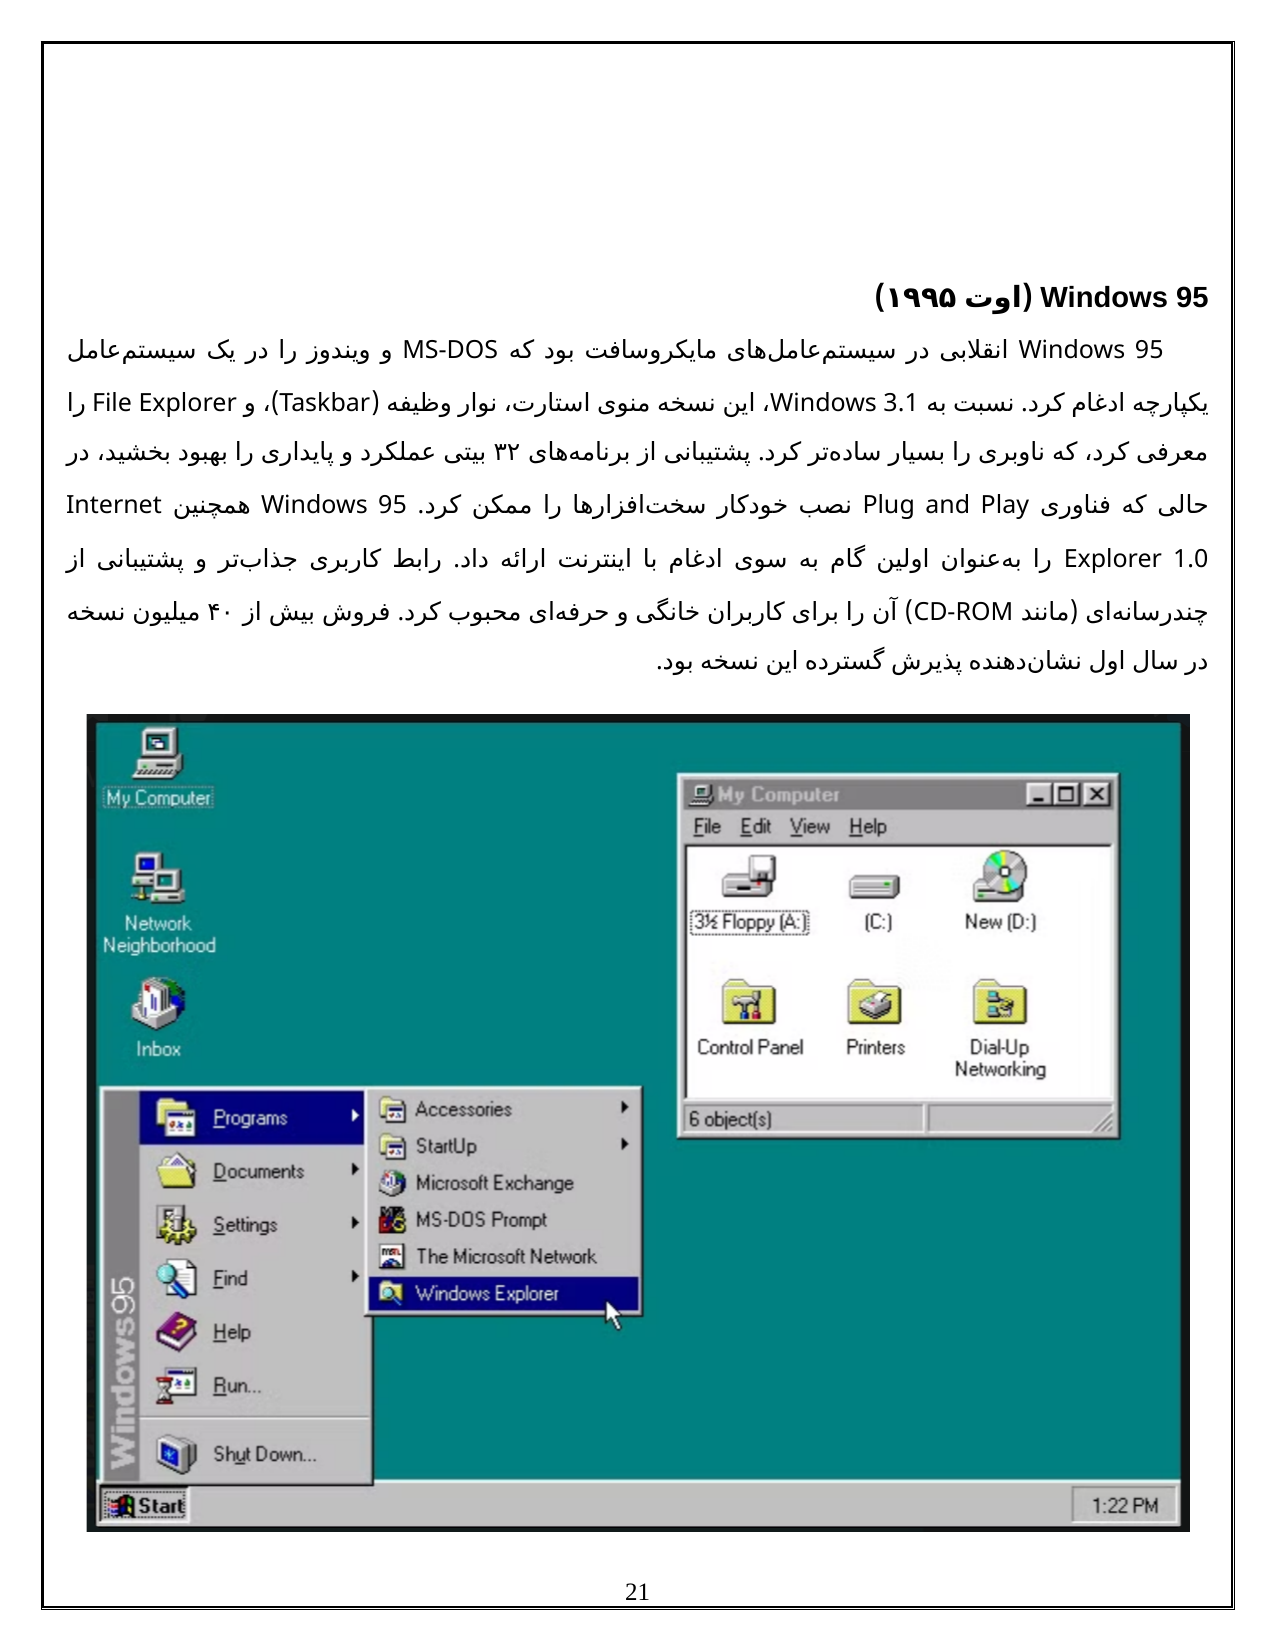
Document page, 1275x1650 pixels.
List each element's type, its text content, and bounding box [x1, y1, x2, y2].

subtitle Windows 95 (اوت ۱۹۹۵) [66, 279, 1209, 319]
picture [86, 714, 1190, 1532]
text Windows 95 انقلابی در سیستم‌عامل‌های مایکروسافت بود که MS-DOS و ویندوز را در یک سیستم‌عامل یکپارچه ادغام کرد. نسبت به Windows 3.1، این نسخه منوی استارت، نوار وظیفه (Taskbar)، و File Explorer را معرفی کرد، که ناوبری را بسیار ساده‌تر کرد. پشتیبانی از برنامه‌های ۳۲ بیتی عملکرد و پایداری را بهبود بخشید، در حالی که فناوری Plug and Play نصب خودکار سخت‌افزارها را ممکن کرد. Windows 95 همچنین Internet Explorer 1.0 را به‌عنوان اولین گام به سوی ادغام با اینترنت ارائه داد. رابط کاربری جذاب‌تر و پشتیبانی از چندرسانه‌ای (مانند CD-ROM) آن را برای کاربران خانگی و حرفه‌ای محبوب کرد. فروش بیش از ۴۰ میلیون نسخه در سال اول نشان‌دهنده پذیرش گسترده این نسخه بود. [66, 331, 1209, 680]
